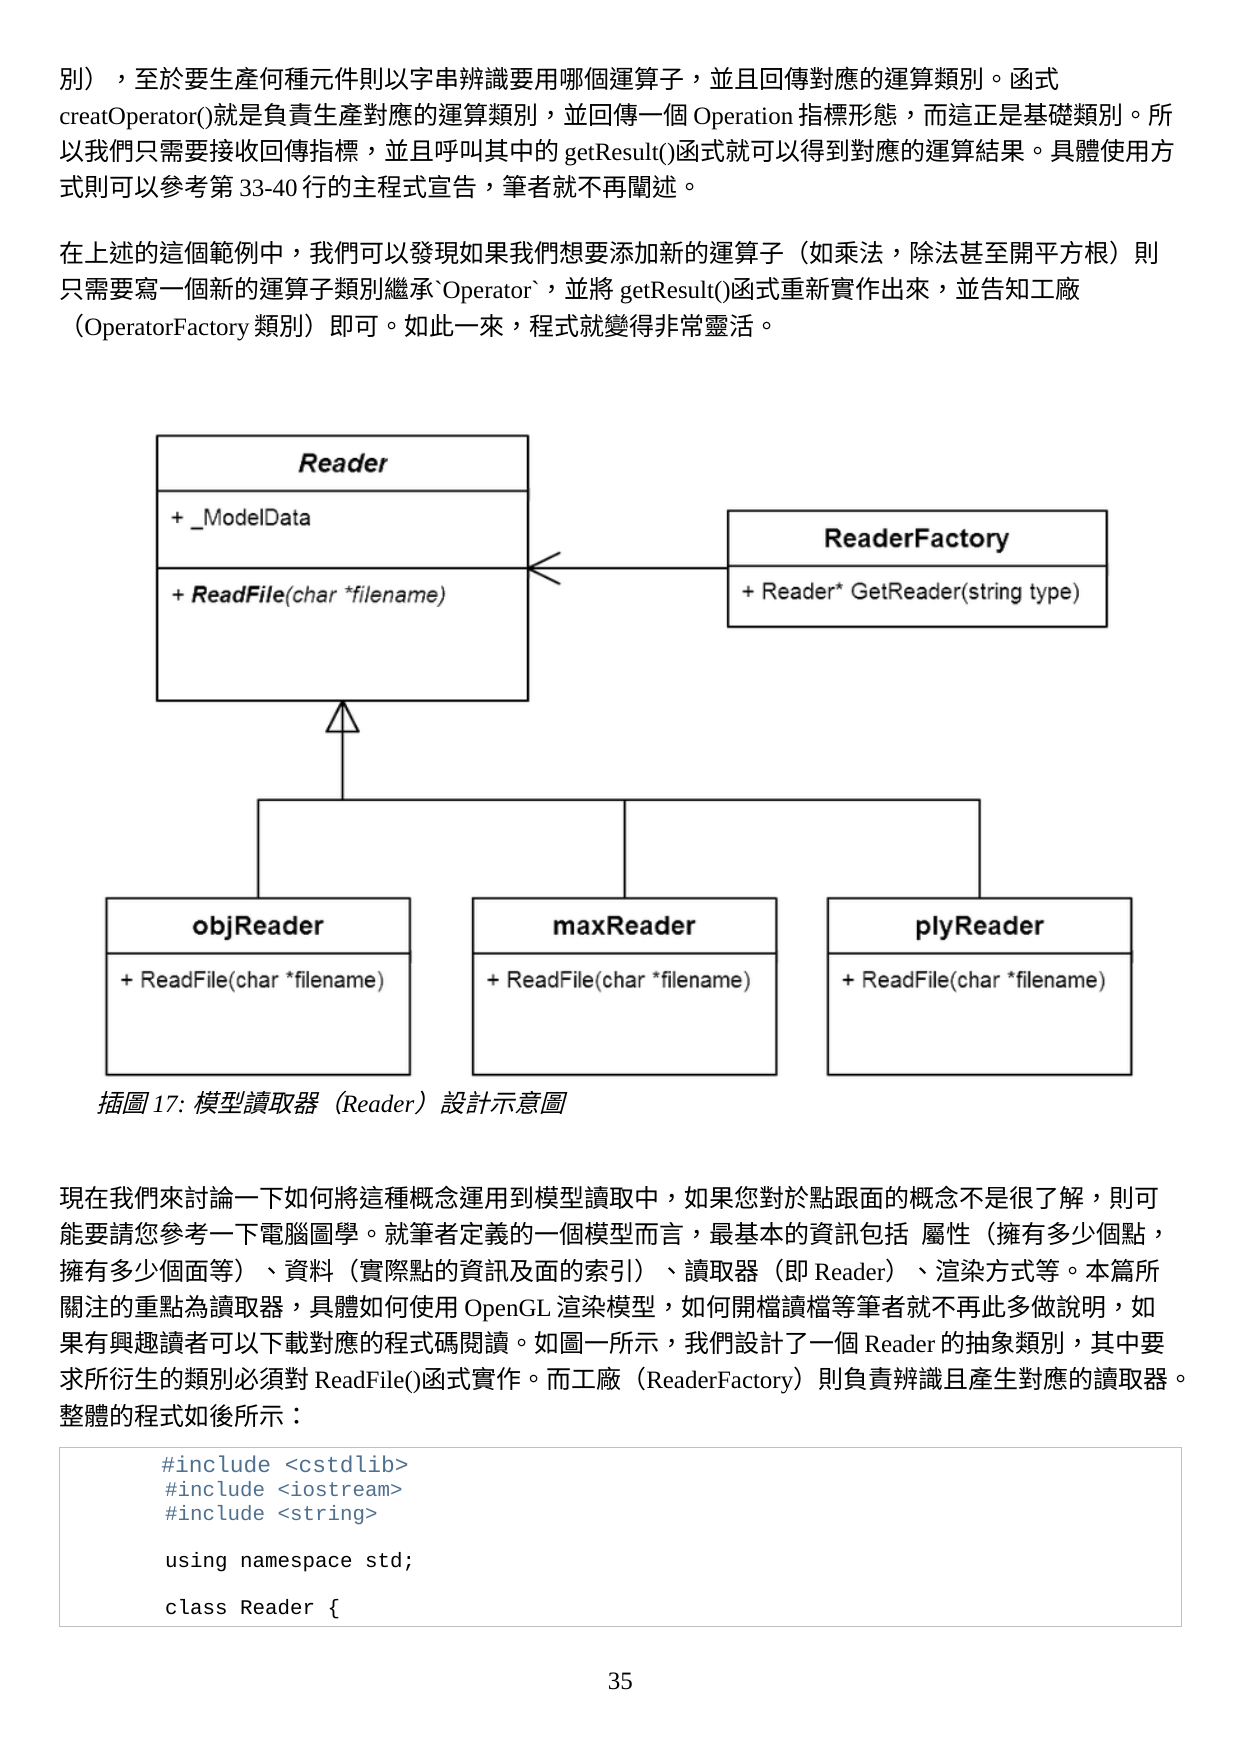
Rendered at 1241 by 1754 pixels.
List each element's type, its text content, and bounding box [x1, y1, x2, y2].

picture [96, 428, 1144, 1084]
table_header #include <cstdlib> #include <iostream> #include <string> using namespace std; class Reader { [60, 1448, 1181, 1626]
text 別），至於要生產何種元件則以字串辨識要用哪個運算子，並且回傳對應的運算類別。函式creatOperator()就是負責生產對應的運算類別，並回傳一個Operation指標形態，而這正是基礎類別。所以我們只需要接收回傳指標，並且呼叫其中的getResult()函式就可以得到對應的運算結果。具體使用方式則可以參考第33-40行的主程式宣告，筆者就不再闡述。 [59, 59, 1181, 204]
text 插圖 17: 模型讀取器（Reader）設計示意圖 [97, 1084, 1144, 1120]
text 在上述的這個範例中，我們可以發現如果我們想要添加新的運算子（如乘法，除法甚至開平方根）則只需要寫一個新的運算子類別繼承`Operator`，並將getResult()函式重新實作出來，並告知工廠（OperatorFactory類別）即可。如此一來，程式就變得非常靈活。 [59, 234, 1181, 342]
text 現在我們來討論一下如何將這種概念運用到模型讀取中，如果您對於點跟面的概念不是很了解，則可能要請您參考一下電腦圖學。就筆者定義的一個模型而言，最基本的資訊包括 屬性（擁有多少個點，擁有多少個面等）、資料（實際點的資訊及面的索引）、讀取器（即Reader）、渲染方式等。本篇所關注的重點為讀取器，具體如何使用OpenGL渲染模型，如何開檔讀檔等筆者就不再此多做說明，如果有興趣讀者可以下載對應的程式碼閱讀。如圖一所示，我們設計了一個Reader的抽象類別，其中要求所衍生的類別必須對ReadFile()函式實作。而工廠（ReaderFactory）則負責辨識且產生對應的讀取器。整體的程式如後所示： [59, 1178, 1181, 1432]
